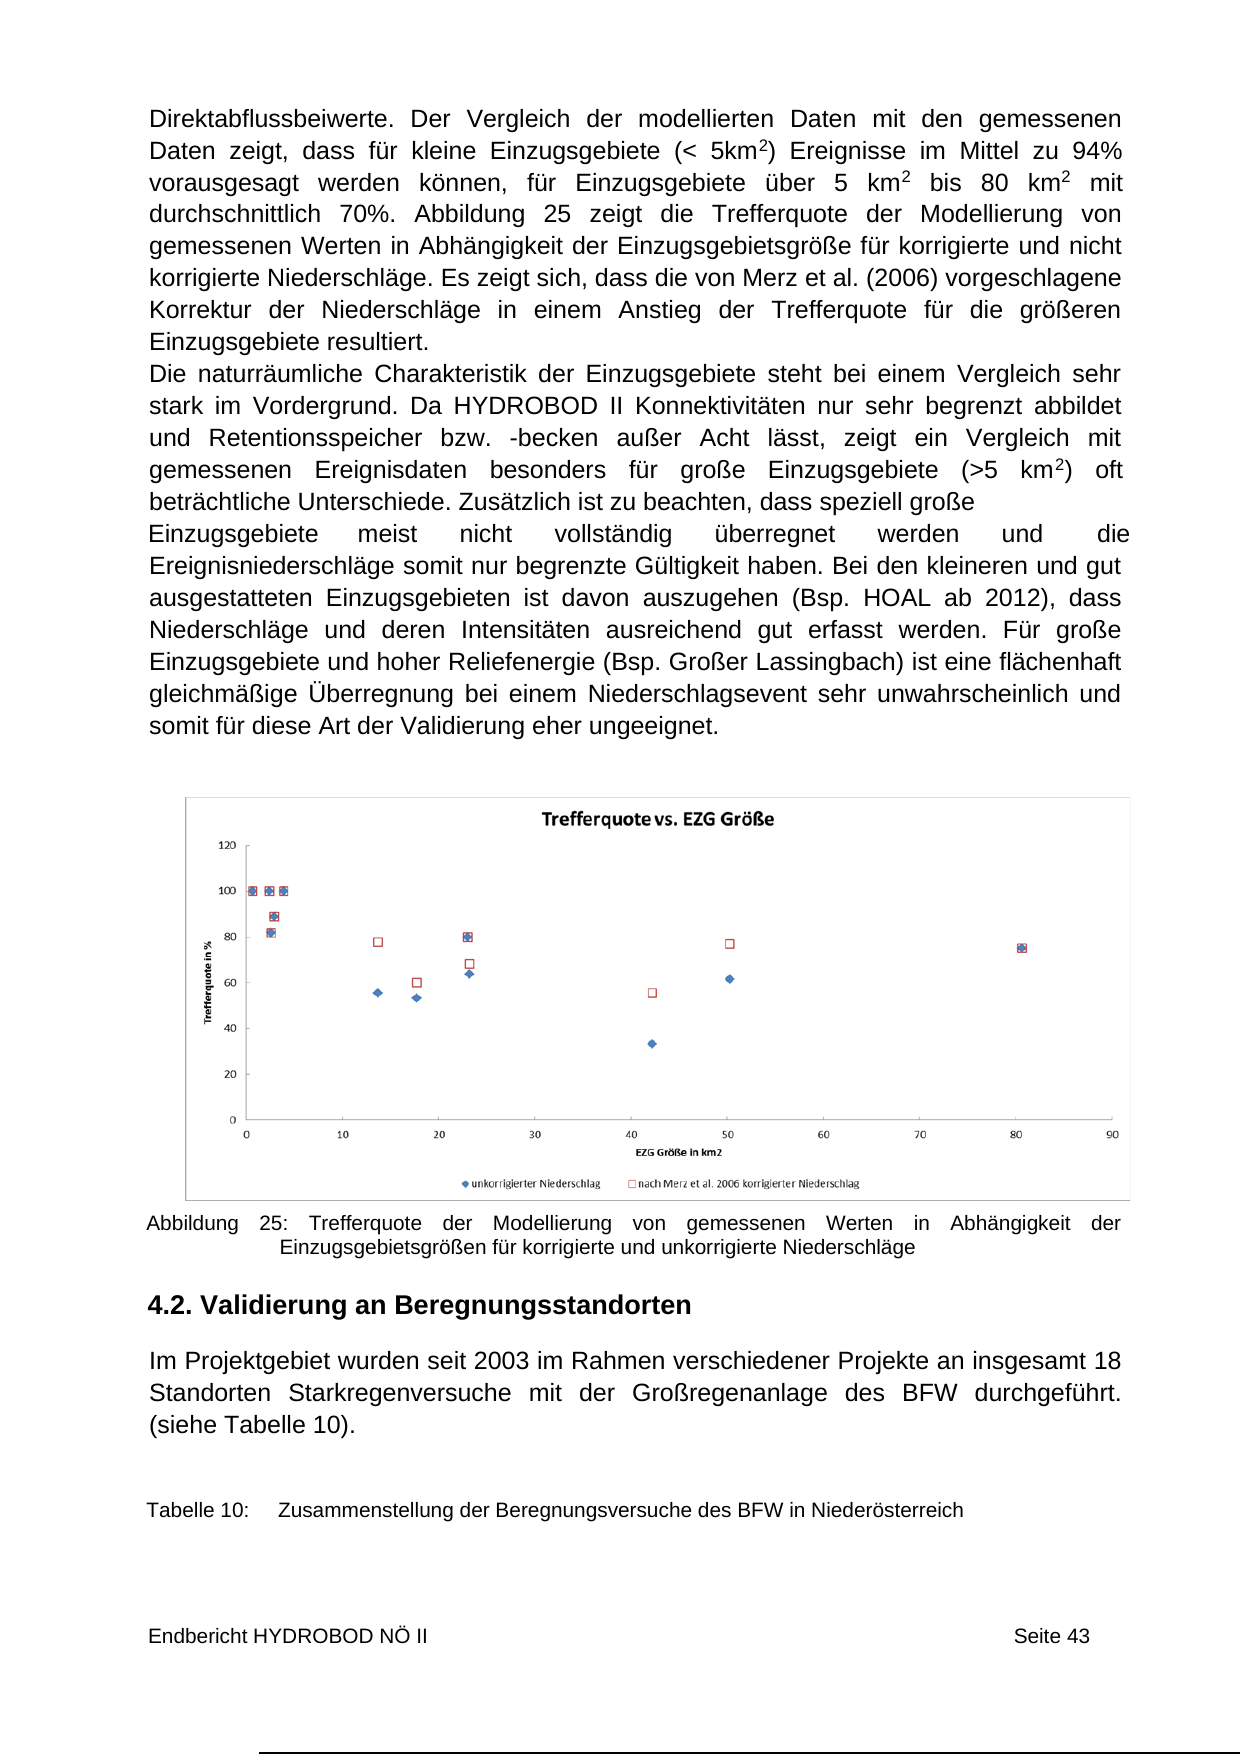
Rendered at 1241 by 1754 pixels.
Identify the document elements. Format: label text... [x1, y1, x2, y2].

text Ereignisniederschläge somit nur begrenzte Gültigkeit haben. Bei den kleineren und gut ausgestatteten Einzugsgebieten ist davon auszugehen (Bsp. HOAL ab 2012), dass Niederschläge und deren Intensitäten ausreichend gut erfasst werden. Für große Einzugsgebiete und hoher Reliefenergie (Bsp. Großer Lassingbach) ist eine flächenhaft gleichmäßige Überregnung bei einem Niederschlagsevent sehr unwahrscheinlich und somit für diese Art der Validierung eher ungeeignet. [149, 551, 1123, 739]
text Die naturräumliche Charakteristik der Einzugsgebiete steht bei einem Vergleich sehr stark im Vordergrund. Da HYDROBOD II Konnektivitäten nur sehr begrenzt abbildet und Retentionsspeicher bzw. -becken außer Acht lässt, zeigt ein Vergleich mit gemessenen Ereignisdaten besonders für große Einzugsgebiete (>5 km2) oft beträchtliche Unterschiede. Zusätzlich ist zu beachten, dass speziell große [149, 359, 1123, 515]
text Im Projektgebiet wurden seit 2003 im Rahmen verschiedener Projekte an insgesamt 18 Standorten Starkregenversuche mit der Großregenanlage des BFW durchgeführt. (siehe Tabelle 10). [149, 1346, 1123, 1438]
text Einzugsgebiete meist nicht vollständig überregnet werden und die [148, 519, 1137, 548]
text Tabelle 10: Zusammenstellung der Beregnungsversuche des BFW in Niederösterreich [146, 1498, 1137, 1522]
text Abbildung 25: Trefferquote der Modellierung von gemessenen Werten in Abhängigkeit der Einzugsgebietsgrößen für korrigierte und unkorrigierte Niederschläge [146, 1210, 1123, 1259]
text Direktabflussbeiwerte. Der Vergleich der modellierten Daten mit den gemessenen Daten zeigt, dass für kleine Einzugsgebiete (< 5km2) Ereignisse im Mittel zu 94% vorausgesagt werden können, für Einzugsgebiete über 5 km2 bis 80 km2 mit durchschnittlich 70%. Abbildung 25 zeigt die Trefferquote der Modellierung von gemessenen Werten in Abhängigkeit der Einzugsgebietsgröße für korrigierte und nicht korrigierte Niederschläge. Es zeigt sich, dass die von Merz et al. (2006) vorgeschlagene Korrektur der Niederschläge in einem Anstieg der Trefferquote für die größeren Einzugsgebiete resultiert. [149, 104, 1123, 356]
text 4.2. Validierung an Beregnungsstandorten [147, 1289, 1137, 1321]
